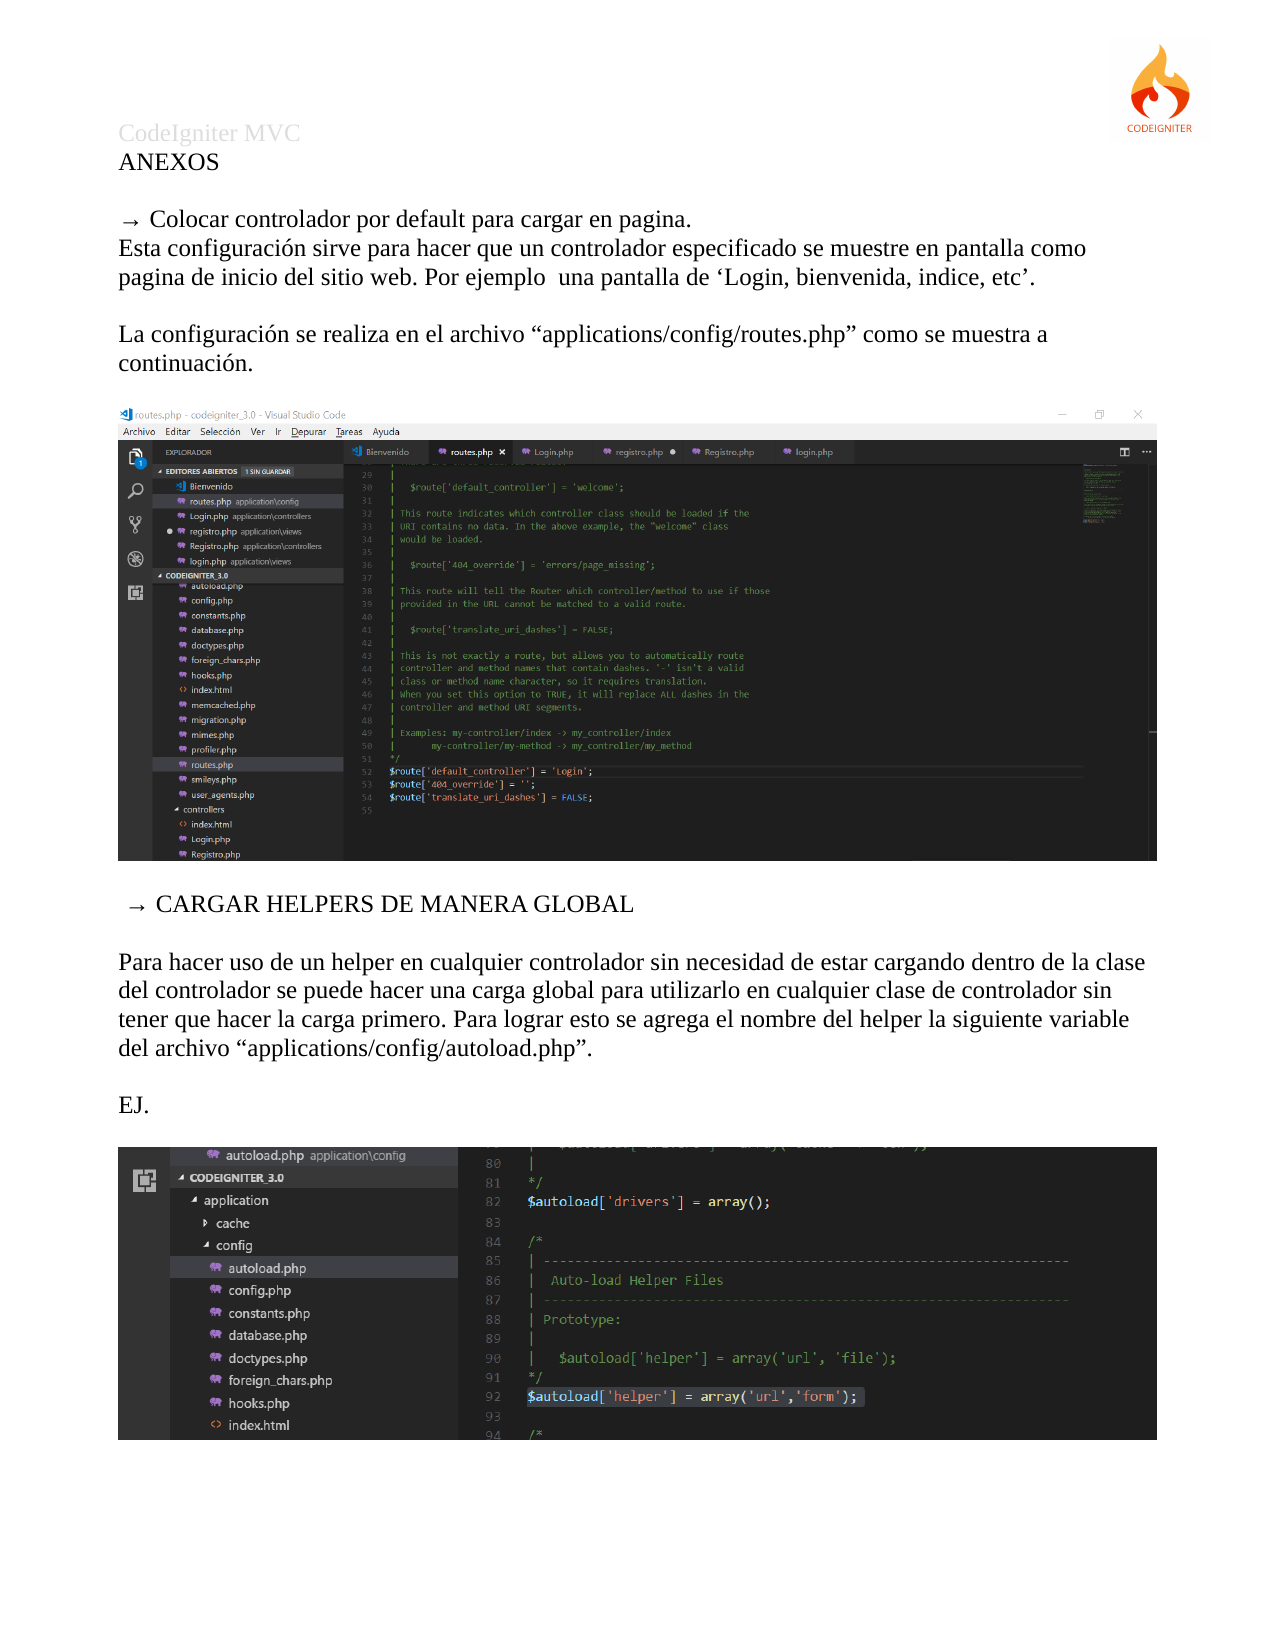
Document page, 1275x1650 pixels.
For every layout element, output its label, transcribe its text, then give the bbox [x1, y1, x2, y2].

text → CARGAR HELPERS DE MANERA GLOBAL [118, 889, 1157, 918]
picture [118, 405, 1157, 861]
picture [1107, 36, 1213, 142]
text EJ. [118, 1090, 1157, 1119]
picture [118, 1147, 1157, 1440]
text La configuración se realiza en el archivo “applications/config/routes.php” como se muestra a continuación. [118, 319, 1157, 377]
text Para hacer uso de un helper en cualquier controlador sin necesidad de estar cargando dentro de la clase del controlador se puede hacer una carga global para utilizarlo en cualquier clase de controlador sin tener que hacer la carga primero. Para lograr esto se agrega el nombre del helper la siguiente variable del archivo “applications/config/autoload.php”. [118, 947, 1157, 1062]
text ANEXOS [118, 147, 1157, 176]
text Esta configuración sirve para hacer que un controlador especificado se muestre en pantalla como pagina de inicio del sitio web. Por ejemplo una pantalla de ‘Login, bienvenida, indice, etc’. [118, 233, 1157, 291]
text → Colocar controlador por default para cargar en pagina. [118, 204, 1157, 233]
